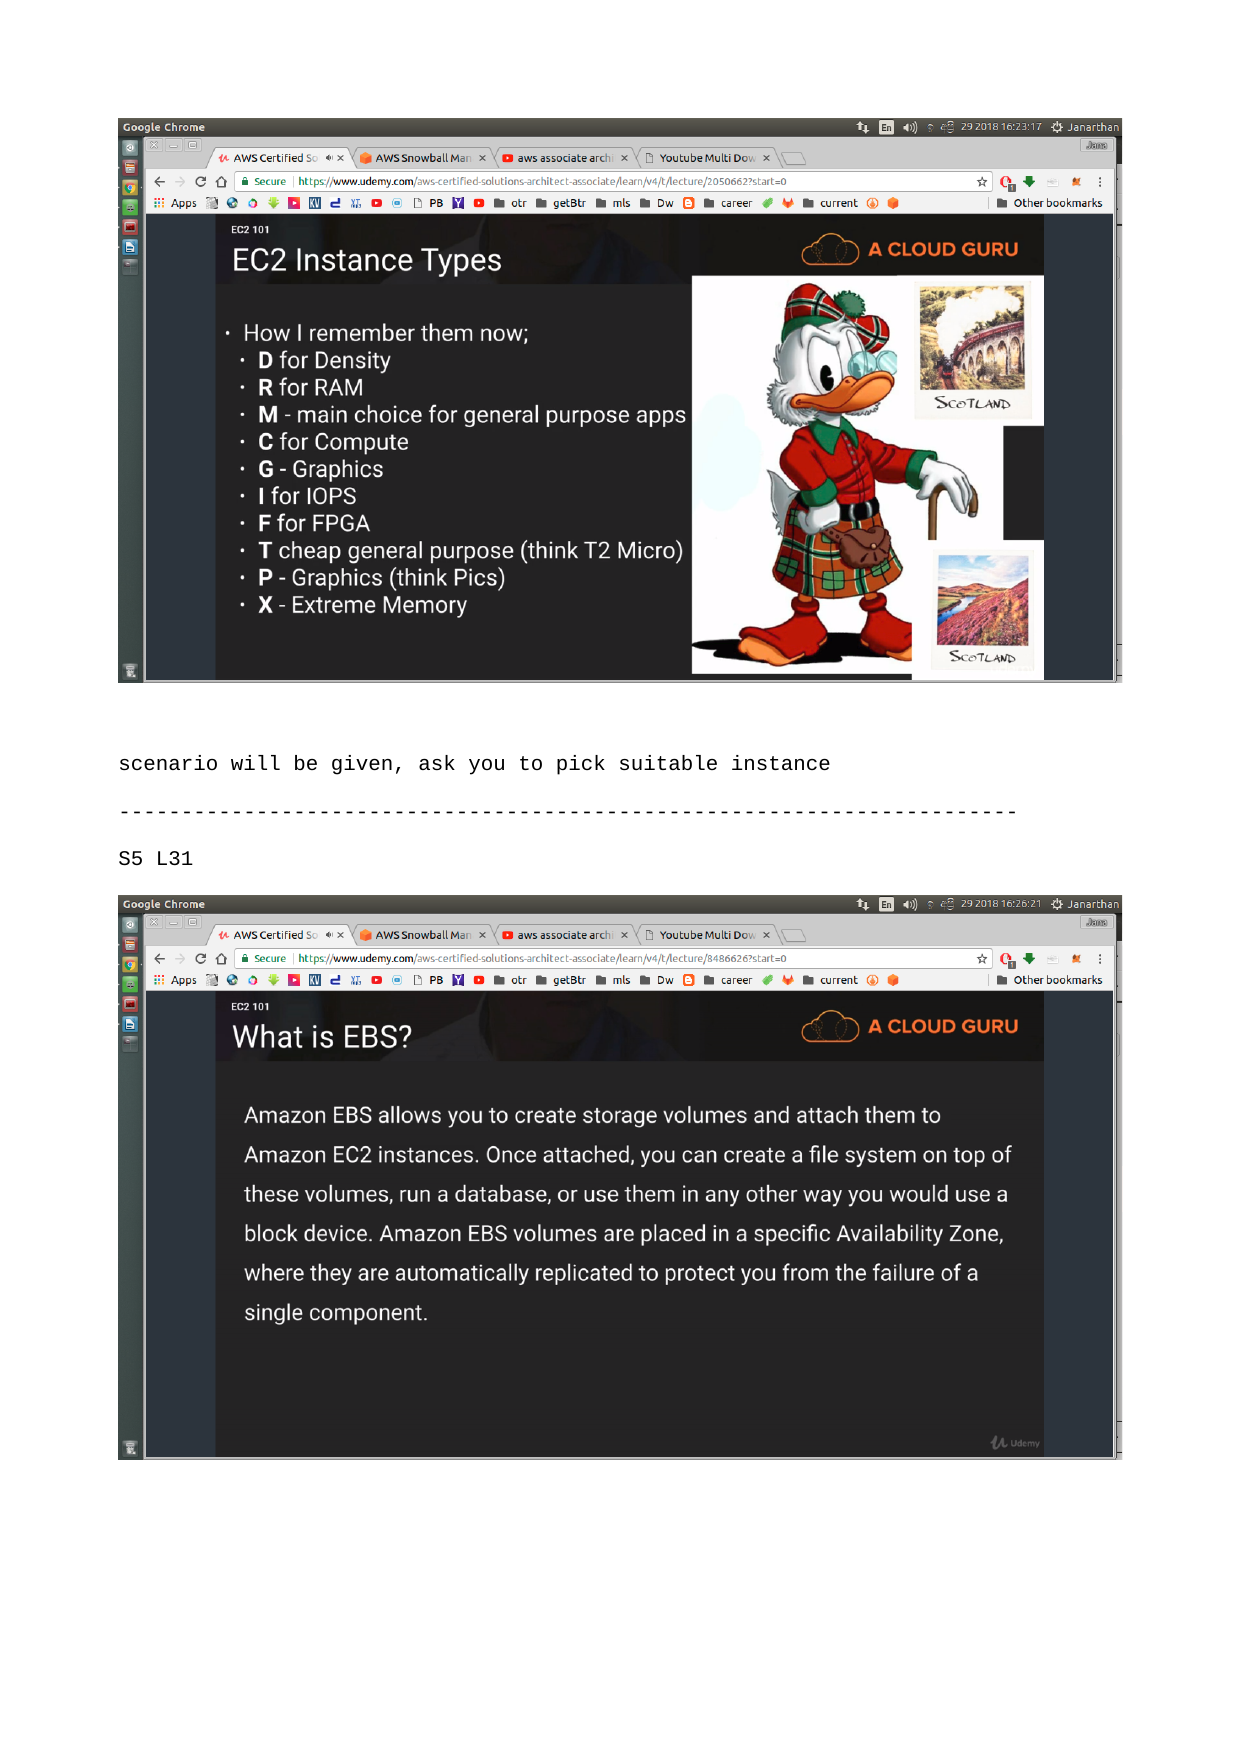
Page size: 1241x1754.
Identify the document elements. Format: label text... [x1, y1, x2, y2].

picture [118, 118, 1123, 683]
text scenario will be given, ask you to pick suitable instance [118, 753, 1122, 777]
text ------------------------------------------------------------------------ [118, 801, 1122, 824]
text S5 L31 [118, 848, 1122, 872]
picture [118, 895, 1123, 1460]
